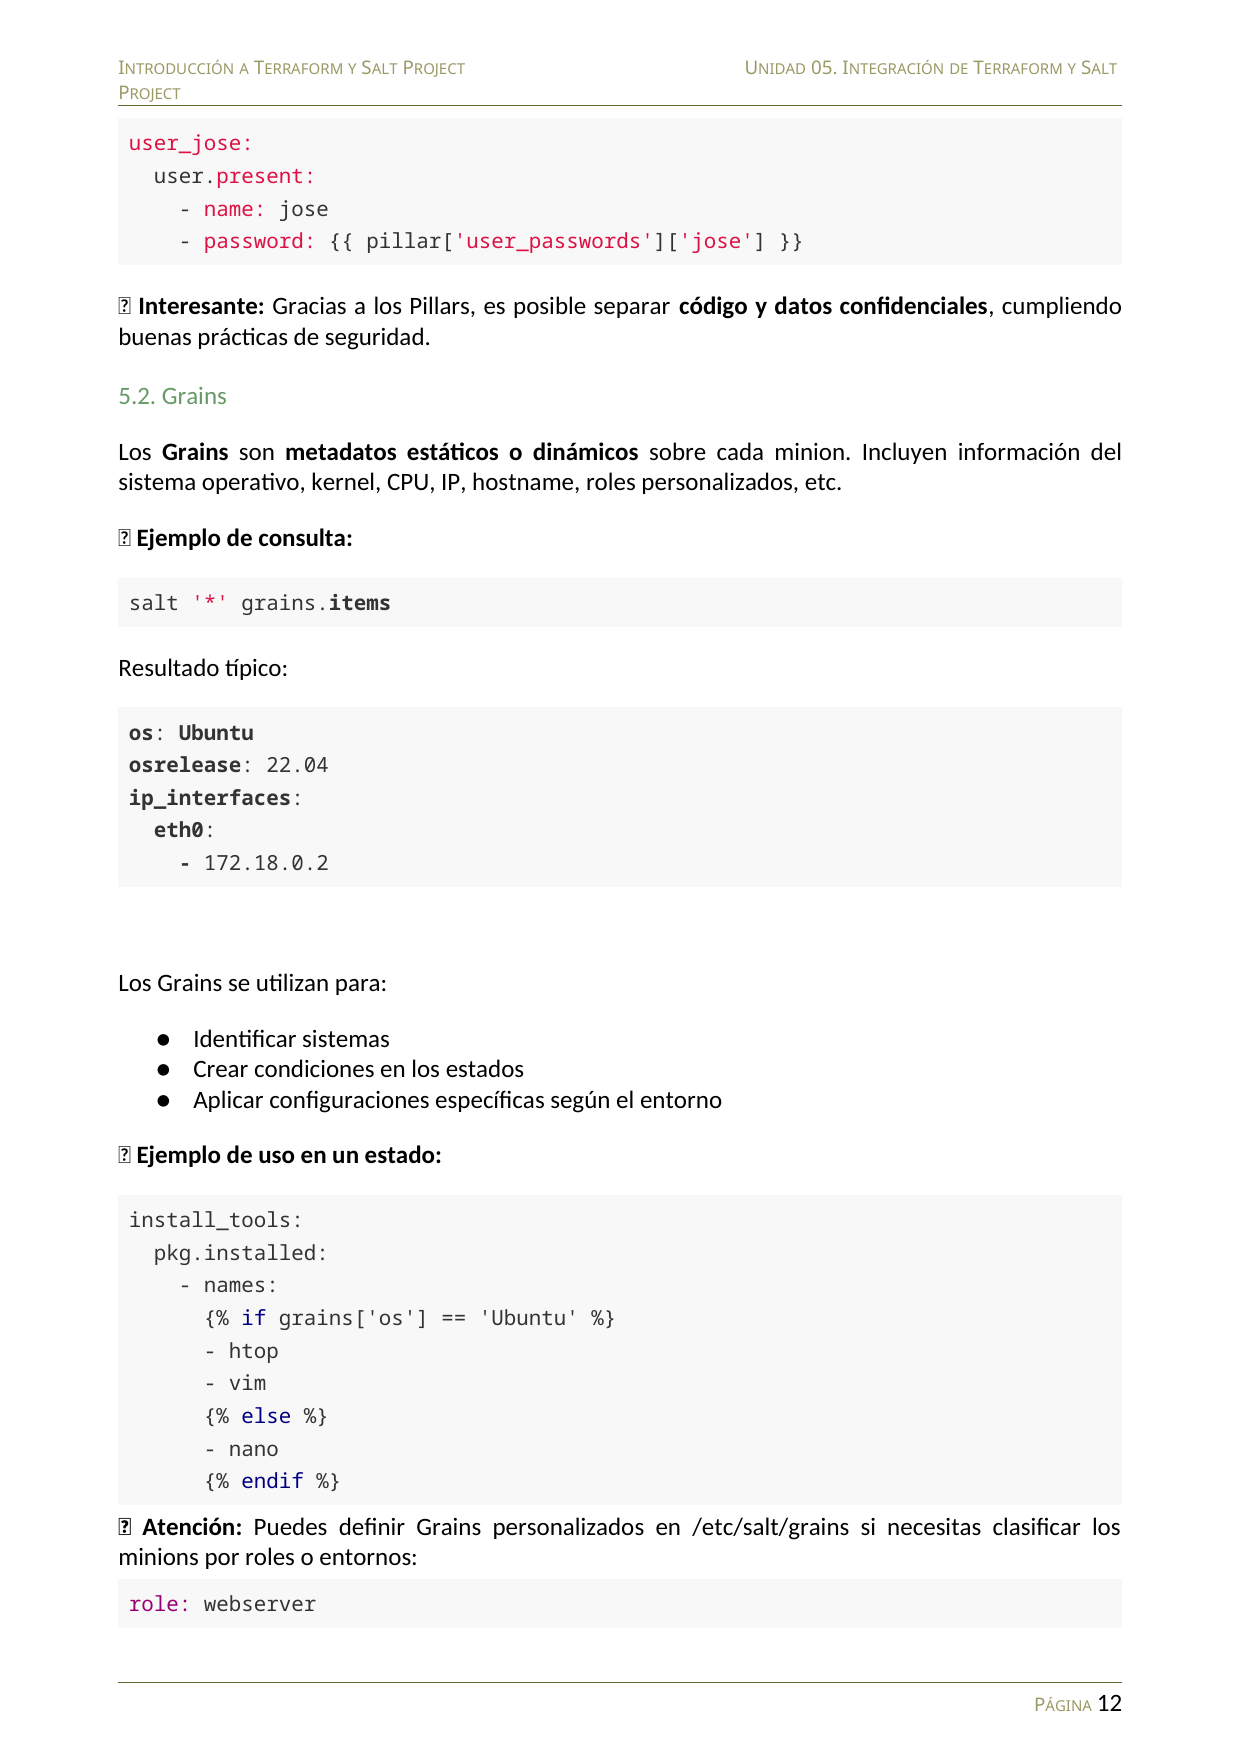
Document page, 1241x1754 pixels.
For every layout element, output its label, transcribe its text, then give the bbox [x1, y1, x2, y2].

subtitle 5.2. Grains [118, 380, 1122, 411]
text Los Grains se utilizan para: [118, 967, 1122, 998]
text 📖 Ejemplo de consulta: [118, 522, 1122, 552]
table_header role: webserver [118, 1579, 1122, 1628]
text Los Grains son metadatos estáticos o dinámicos sobre cada minion. Incluyen información del sistema operativo, kernel, CPU, IP, hostname, roles personalizados, etc. [118, 436, 1122, 497]
table_header install_tools: pkg.installed: - names: {% if grains['os'] == 'Ubuntu' %} - htop - vim {% else %} - nano {% endif %} [118, 1195, 1122, 1505]
list Crear condiciones en los estados [156, 1053, 1122, 1084]
text 💬 Ejemplo de uso en un estado: [118, 1139, 1122, 1170]
table_header salt '*' grains.items [118, 578, 1122, 627]
list Aplicar configuraciones específicas según el entorno [156, 1084, 1122, 1114]
table_header os: Ubuntu osrelease: 22.04 ip_interfaces: eth0: - 172.18.0.2 [118, 707, 1122, 887]
table_header user_jose: user.present: - name: jose - password: {{ pillar['user_passwords']['jose'] }} [118, 118, 1122, 265]
list Identificar sistemas [156, 1023, 1122, 1053]
text 💬 Interesante: Gracias a los Pillars, es posible separar código y datos confidenciales, cumpliendo buenas prácticas de seguridad. [118, 290, 1122, 351]
text ❕ Atención: Puedes definir Grains personalizados en /etc/salt/grains si necesitas clasificar los minions por roles o entornos: [118, 1511, 1122, 1572]
text Resultado típico: [118, 652, 1122, 682]
